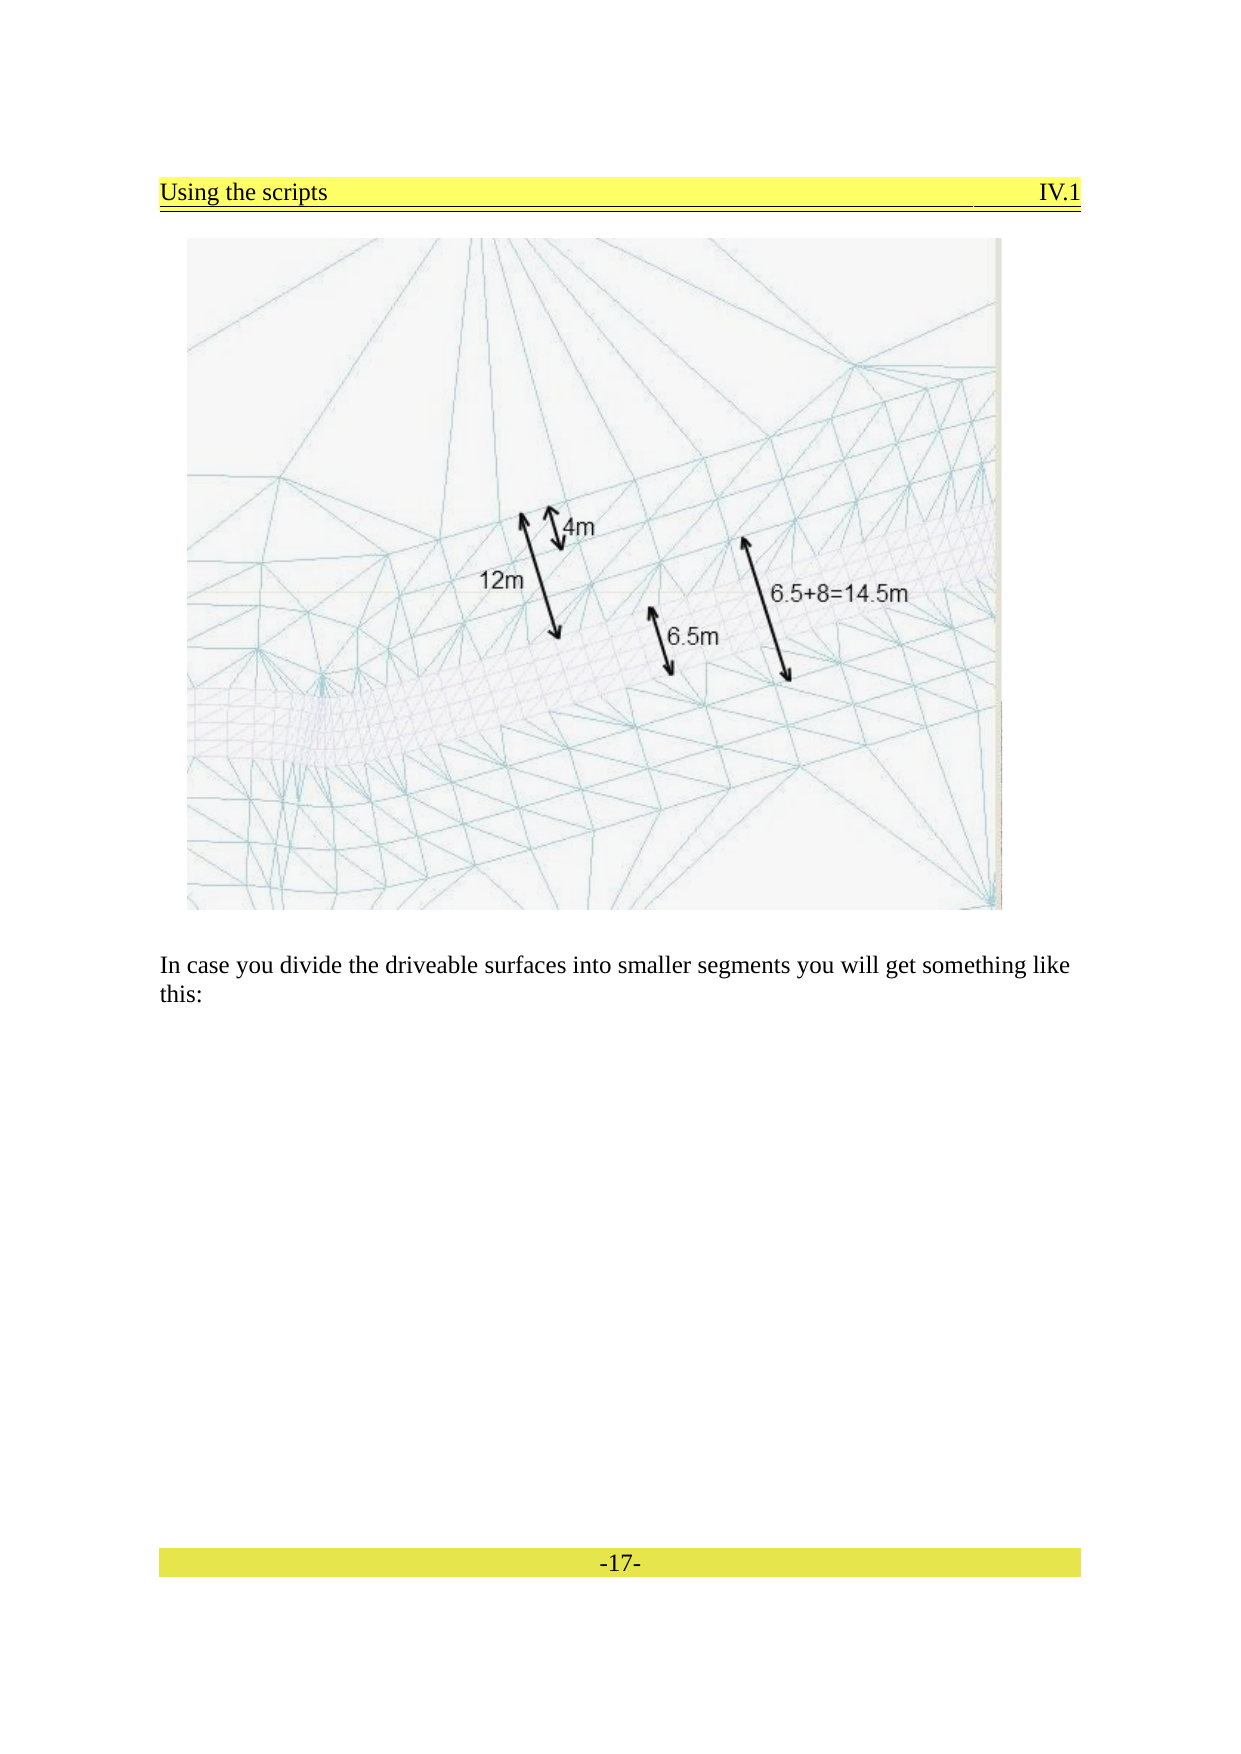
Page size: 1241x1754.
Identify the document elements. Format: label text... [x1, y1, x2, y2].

text In case you divide the driveable surfaces into smaller segments you will get something like this: [159, 951, 1081, 1008]
